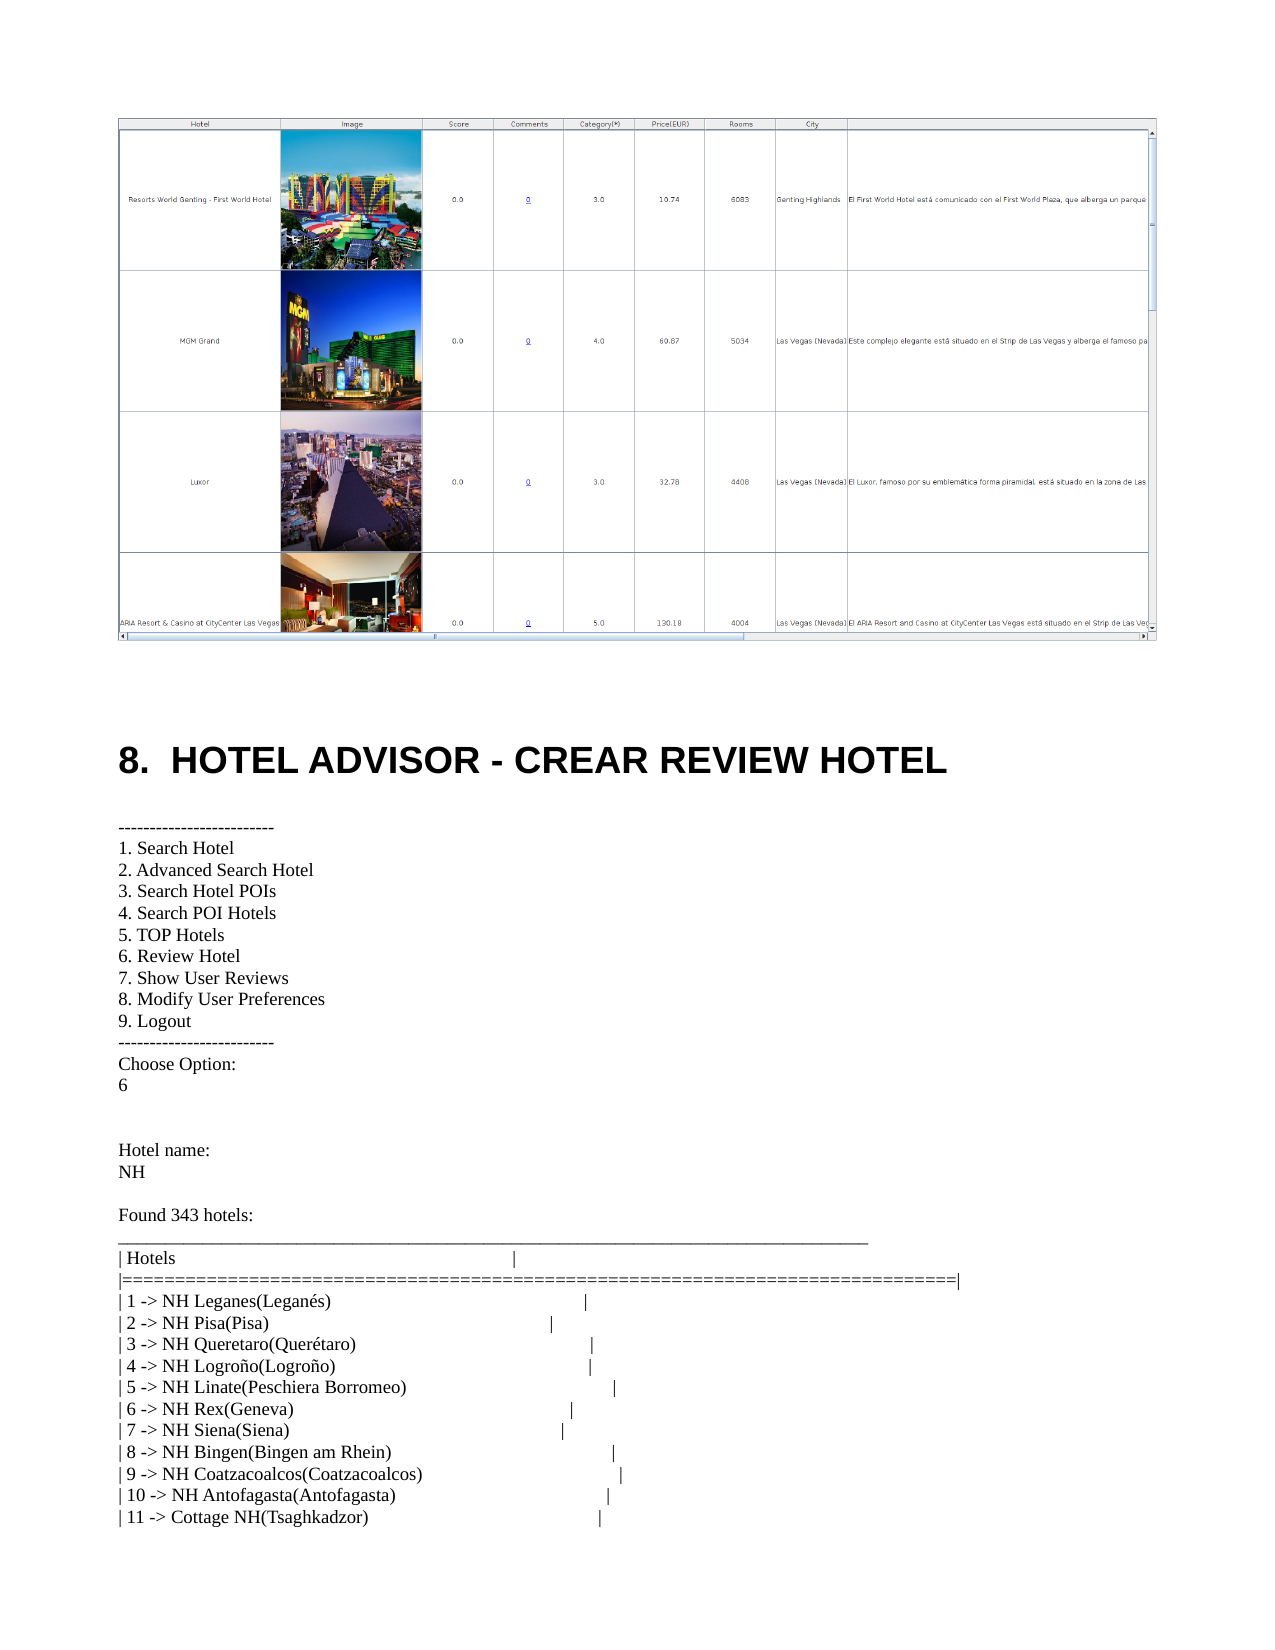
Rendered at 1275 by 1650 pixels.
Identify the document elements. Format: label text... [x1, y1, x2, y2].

subtitle 8. HOTEL ADVISOR - CREAR REVIEW HOTEL [118, 738, 1157, 782]
text Found 343 hotels: [118, 1204, 1157, 1225]
text 8. Modify User Preferences [118, 988, 1157, 1010]
text Choose Option: [118, 1053, 1157, 1074]
text Hotel name: [118, 1139, 1157, 1161]
text ------------------------- [118, 1031, 1157, 1053]
text 6. Review Hotel [118, 945, 1157, 967]
text | 4 -> NH Logroño(Logroño) | [118, 1355, 1157, 1376]
text | 10 -> NH Antofagasta(Antofagasta) | [118, 1484, 1157, 1506]
text 2. Advanced Search Hotel [118, 859, 1157, 880]
text | 1 -> NH Leganes(Leganés) | [118, 1290, 1157, 1312]
picture [118, 118, 1157, 641]
text 3. Search Hotel POIs [118, 880, 1157, 902]
text | 3 -> NH Queretaro(Querétaro) | [118, 1333, 1157, 1355]
text 5. TOP Hotels [118, 923, 1157, 945]
text ________________________________________________________________________________ [118, 1225, 1157, 1247]
text 9. Logout [118, 1010, 1157, 1031]
text | Hotels | [118, 1247, 1157, 1268]
text 6 [118, 1074, 1157, 1096]
text | 2 -> NH Pisa(Pisa) | [118, 1312, 1157, 1333]
text | 8 -> NH Bingen(Bingen am Rhein) | [118, 1441, 1157, 1462]
text NH [118, 1161, 1157, 1182]
text | 7 -> NH Siena(Siena) | [118, 1419, 1157, 1441]
text ------------------------- [118, 816, 1157, 837]
text | 11 -> Cottage NH(Tsaghkadzor) | [118, 1506, 1157, 1527]
text | 9 -> NH Coatzacoalcos(Coatzacoalcos) | [118, 1462, 1157, 1484]
text | 5 -> NH Linate(Peschiera Borromeo) | [118, 1376, 1157, 1398]
text | 6 -> NH Rex(Geneva) | [118, 1398, 1157, 1419]
text |===============================================================================| [118, 1268, 1157, 1290]
text 4. Search POI Hotels [118, 902, 1157, 923]
text 7. Show User Reviews [118, 967, 1157, 988]
text 1. Search Hotel [118, 837, 1157, 859]
